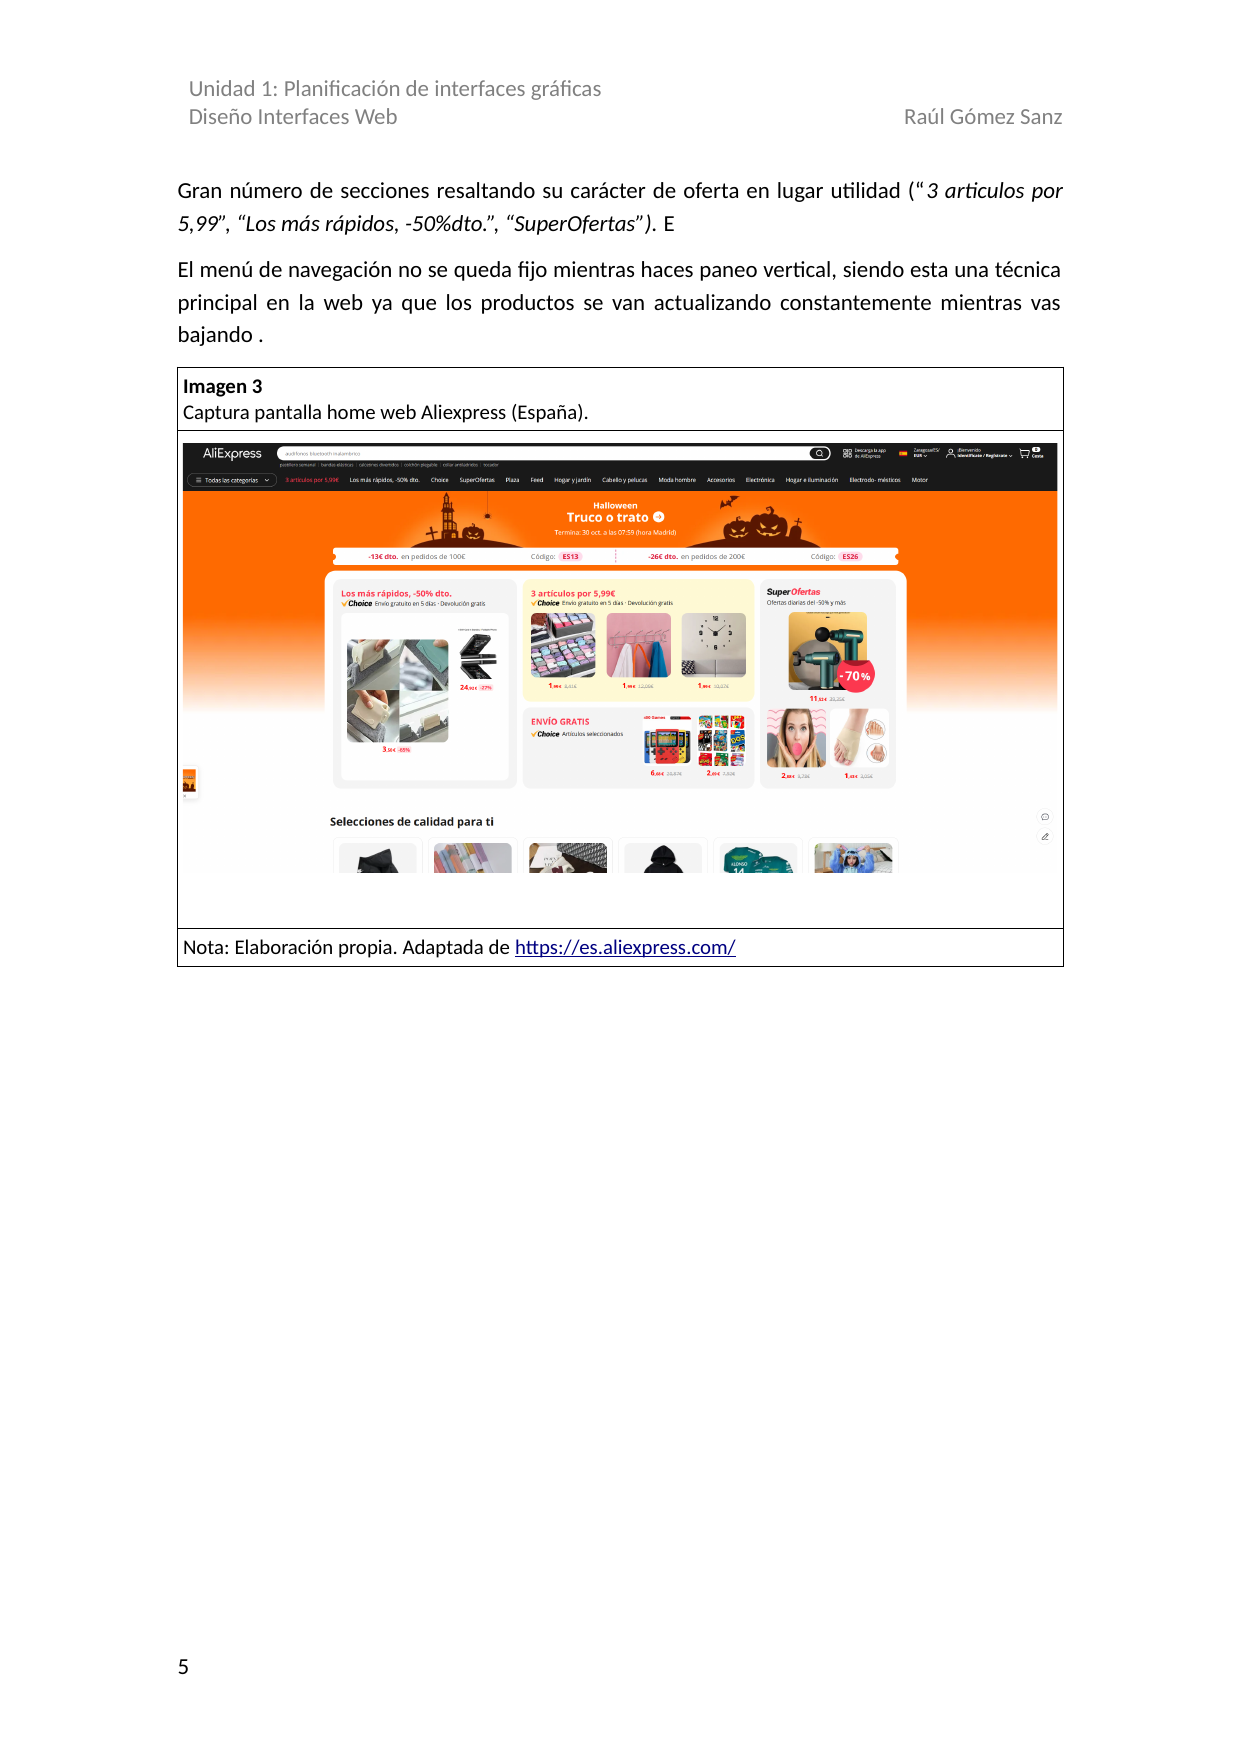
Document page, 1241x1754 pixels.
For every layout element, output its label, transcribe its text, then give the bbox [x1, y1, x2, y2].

picture [182, 443, 1058, 873]
table_cell Nota: Elaboración propia. Adaptada de https://es.aliexpress.com/ [178, 929, 1063, 966]
text Gran número de secciones resaltando su carácter de oferta en lugar utilidad (“3 articulos por 5,99”, “Los más rápidos, -50%dto.”, “SuperOfertas”). E [177, 177, 1063, 237]
table_header Imagen 3 Captura pantalla home web Aliexpress (España). [178, 368, 1063, 430]
text El menú de navegación no se queda fijo mientras haces paneo vertical, siendo esta una técnica principal en la web ya que los productos se van actualizando constantemente mientras vas bajando . [177, 256, 1063, 348]
table_cell [178, 431, 1063, 928]
